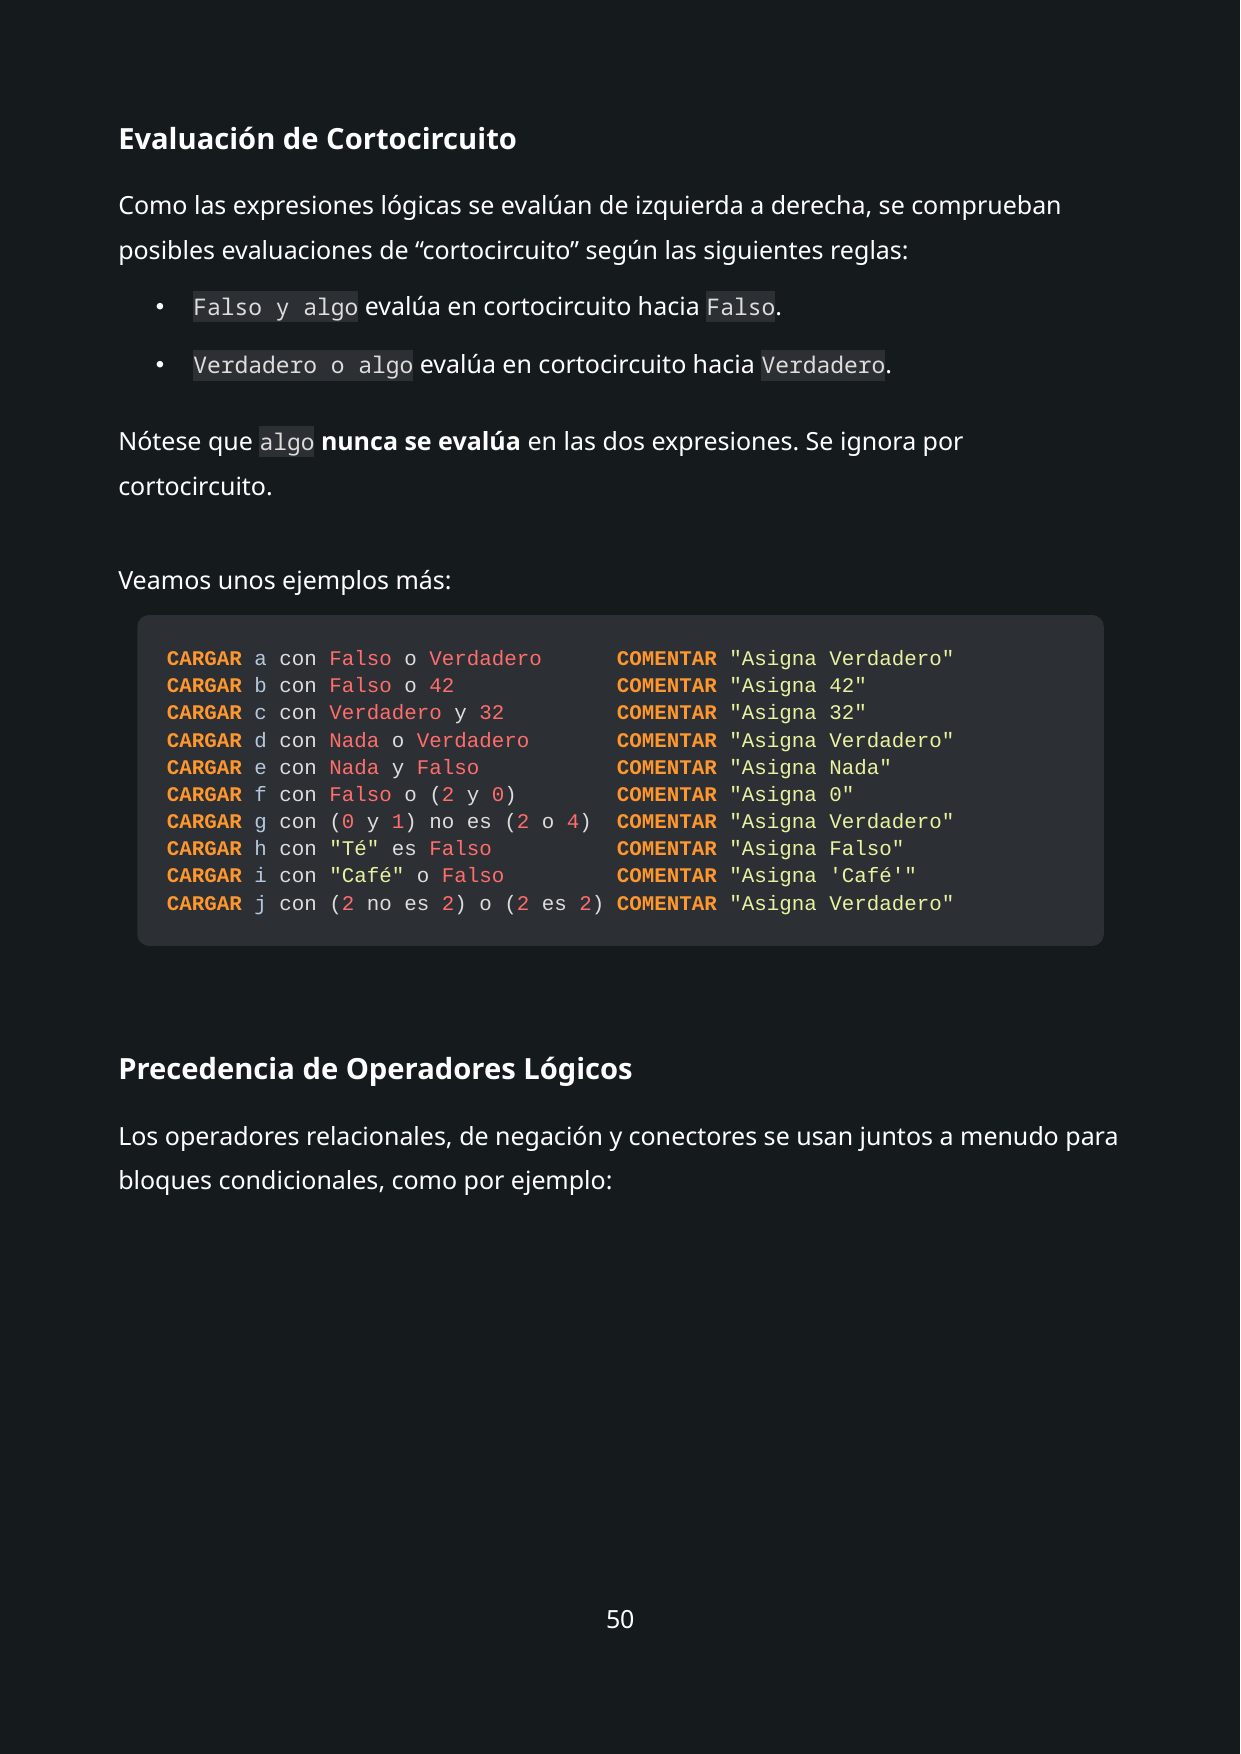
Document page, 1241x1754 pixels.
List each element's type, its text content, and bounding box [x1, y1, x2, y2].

subtitle Evaluación de Cortocircuito [118, 118, 1122, 158]
text Nótese que algo nunca se evalúa en las dos expresiones. Se ignora por cortocircuito. [118, 424, 1122, 502]
text Veamos unos ejemplos más: [118, 562, 1122, 597]
text Los operadores relacionales, de negación y conectores se usan juntos a menudo para bloques condicionales, como por ejemplo: [118, 1119, 1122, 1197]
list Verdadero o algo evalúa en cortocircuito hacia Verdadero. [156, 347, 1122, 381]
list Falso y algo evalúa en cortocircuito hacia Falso. [156, 288, 1122, 322]
text Como las expresiones lógicas se evalúan de izquierda a derecha, se comprueban posibles evaluaciones de “cortocircuito” según las siguientes reglas: [118, 188, 1122, 266]
subtitle Precedencia de Operadores Lógicos [118, 1049, 1122, 1088]
